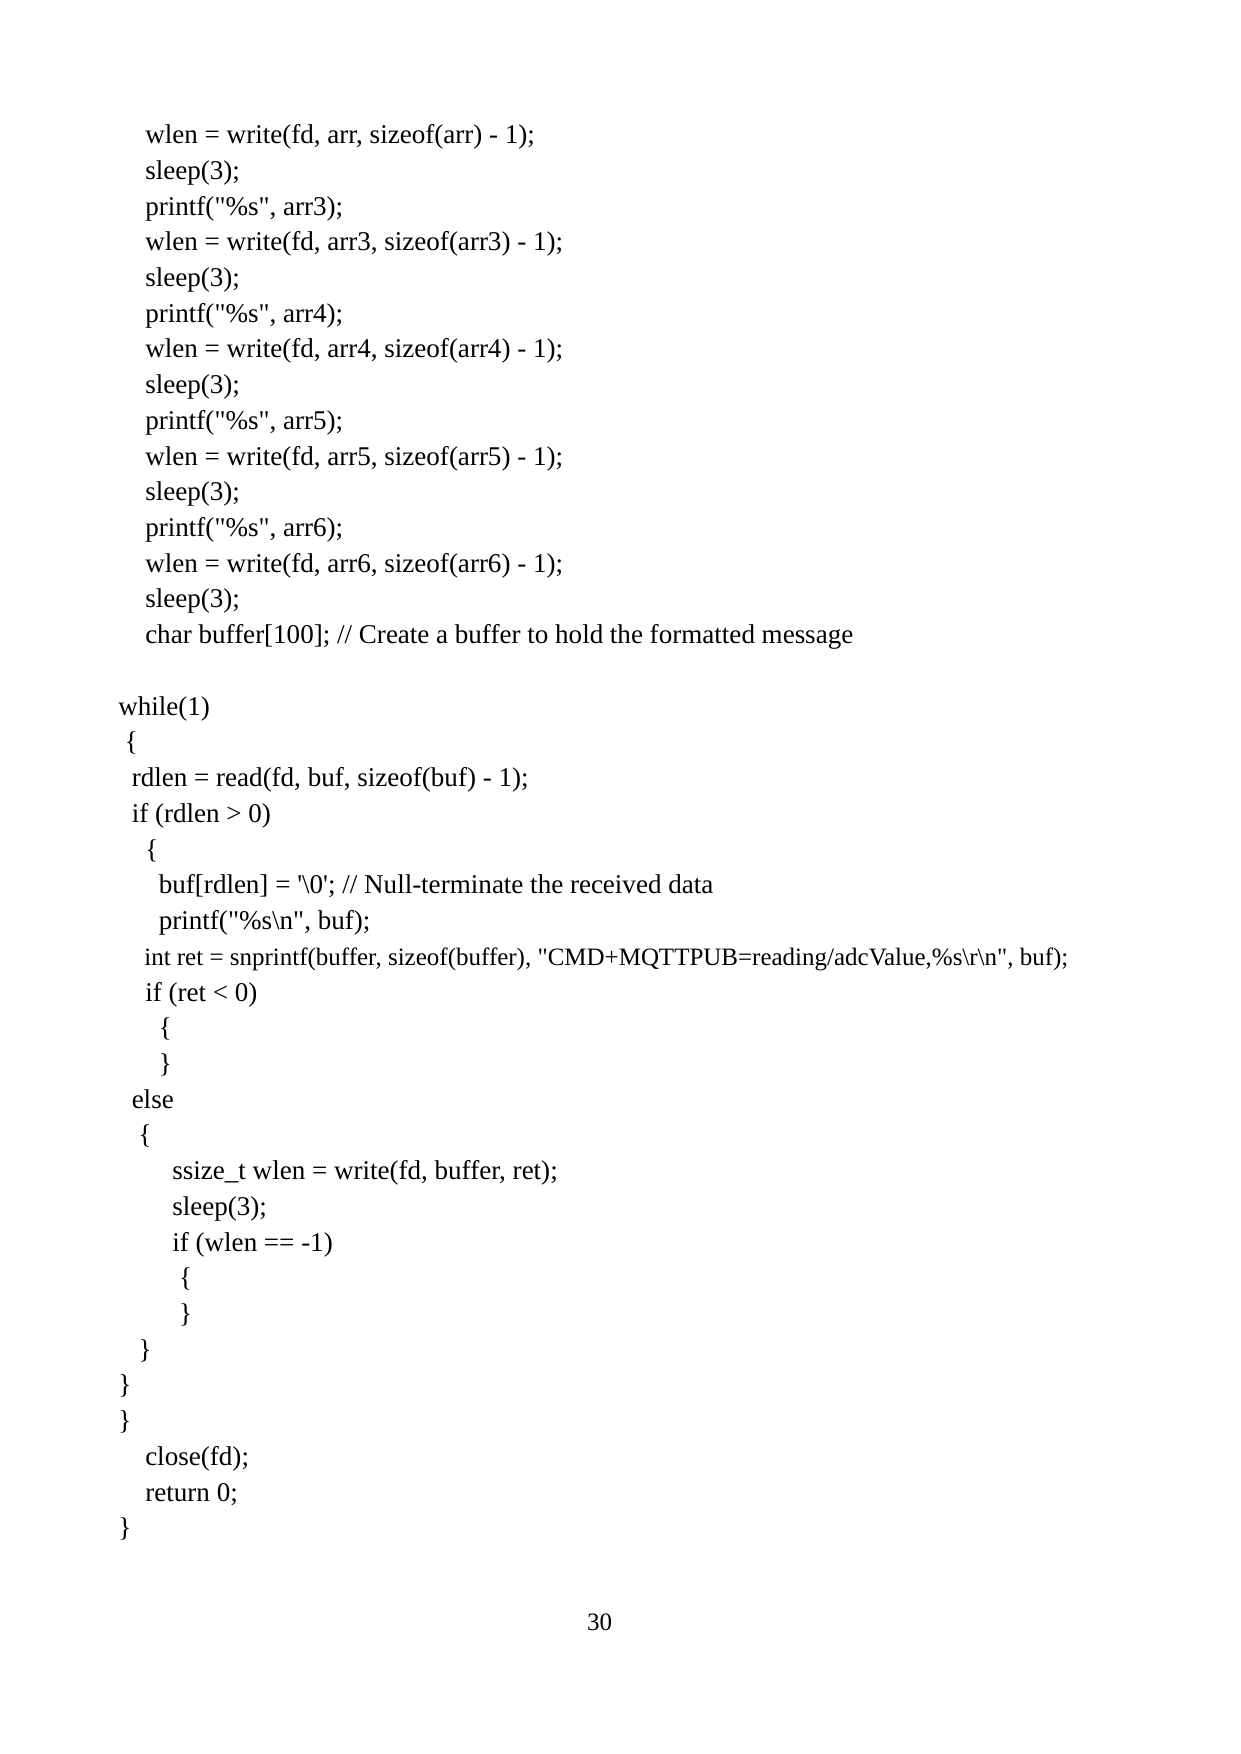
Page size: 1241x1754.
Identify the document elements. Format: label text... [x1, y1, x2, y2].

text } [118, 1047, 1122, 1078]
text { [118, 726, 1122, 757]
text sleep(3); [118, 475, 1122, 507]
text { [118, 1011, 1122, 1042]
text printf("%s", arr4); [118, 297, 1122, 328]
text wlen = write(fd, arr4, sizeof(arr4) - 1); [118, 332, 1122, 364]
text if (ret < 0) [118, 976, 1122, 1007]
text sleep(3); [118, 261, 1122, 292]
text printf("%s", arr5); [118, 404, 1122, 435]
text } [118, 1297, 1122, 1328]
text char buffer[100]; // Create a buffer to hold the formatted message [118, 618, 1122, 649]
text buf[rdlen] = '\0'; // Null-terminate the received data [118, 868, 1122, 899]
text return 0; [118, 1476, 1122, 1507]
text wlen = write(fd, arr, sizeof(arr) - 1); [118, 118, 1122, 149]
text rdlen = read(fd, buf, sizeof(buf) - 1); [118, 761, 1122, 792]
text } [118, 1404, 1122, 1436]
text } [118, 1512, 1122, 1543]
text printf("%s", arr3); [118, 189, 1122, 221]
text printf("%s", arr6); [118, 511, 1122, 542]
text printf("%s\n", buf); [118, 904, 1122, 935]
text while(1) [118, 690, 1122, 721]
text if (rdlen > 0) [118, 797, 1122, 828]
text } [118, 1333, 1122, 1364]
text sleep(3); [118, 583, 1122, 614]
text { [118, 1118, 1122, 1150]
text { [118, 1261, 1122, 1293]
text sleep(3); [118, 368, 1122, 399]
text wlen = write(fd, arr3, sizeof(arr3) - 1); [118, 225, 1122, 256]
text int ret = snprintf(buffer, sizeof(buffer), "CMD+MQTTPUB=reading/adcValue,%s\r\n", buf); [118, 940, 1122, 971]
text if (wlen == -1) [118, 1226, 1122, 1257]
text } [118, 1369, 1122, 1400]
text sleep(3); [118, 1190, 1122, 1221]
text wlen = write(fd, arr5, sizeof(arr5) - 1); [118, 440, 1122, 471]
text { [118, 833, 1122, 864]
text sleep(3); [118, 154, 1122, 185]
text close(fd); [118, 1440, 1122, 1471]
text else [118, 1083, 1122, 1114]
text ssize_t wlen = write(fd, buffer, ret); [118, 1154, 1122, 1185]
text wlen = write(fd, arr6, sizeof(arr6) - 1); [118, 547, 1122, 578]
